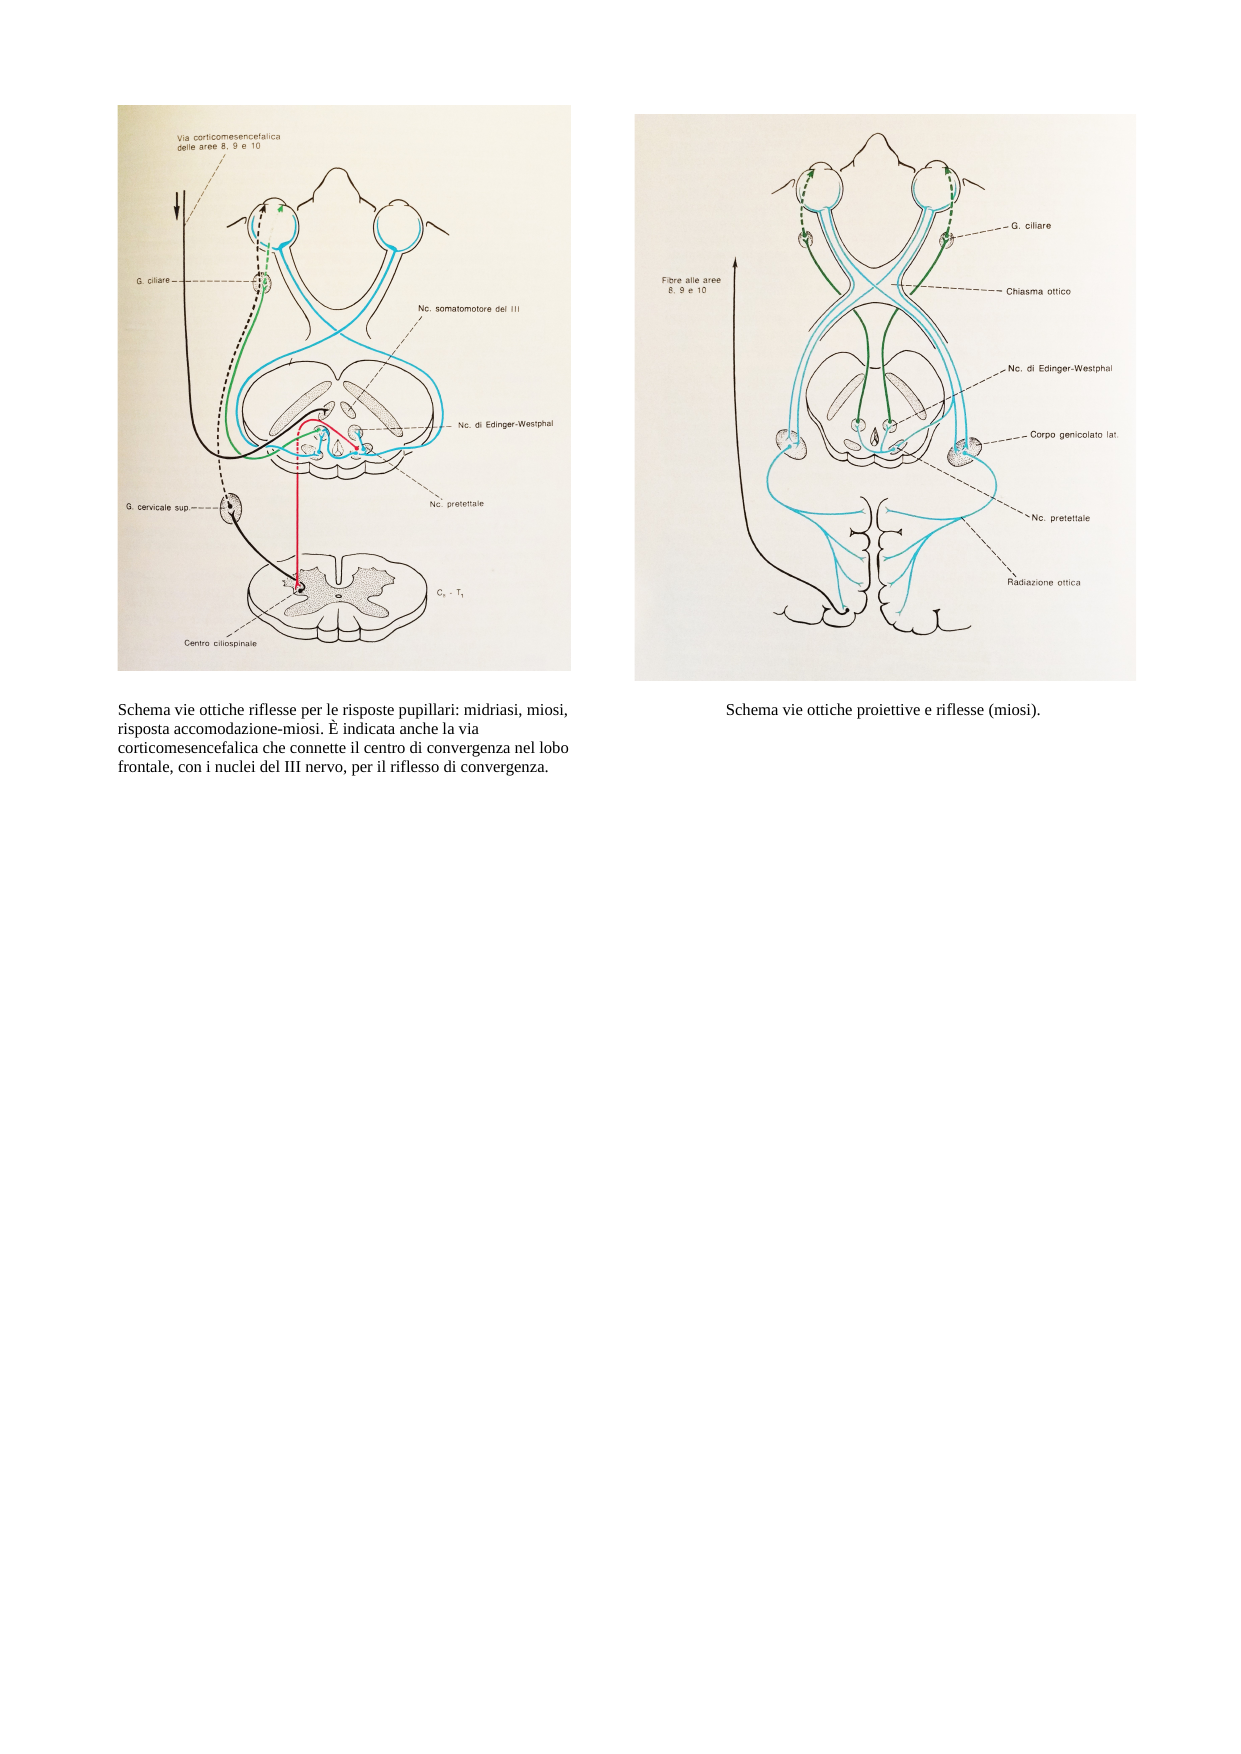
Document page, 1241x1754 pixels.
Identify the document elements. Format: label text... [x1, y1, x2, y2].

text Schema vie ottiche proiettive e riflesse (miosi). [634, 681, 1136, 719]
text Schema vie ottiche riflesse per le risposte pupillari: midriasi, miosi, risposta accomodazione-miosi. È indicata anche la via corticomesencefalica che connette il centro di convergenza nel lobo frontale, con i nuclei del III nervo, per il riflesso di convergenza. [118, 671, 571, 776]
picture [117, 105, 571, 671]
picture [634, 114, 1137, 681]
